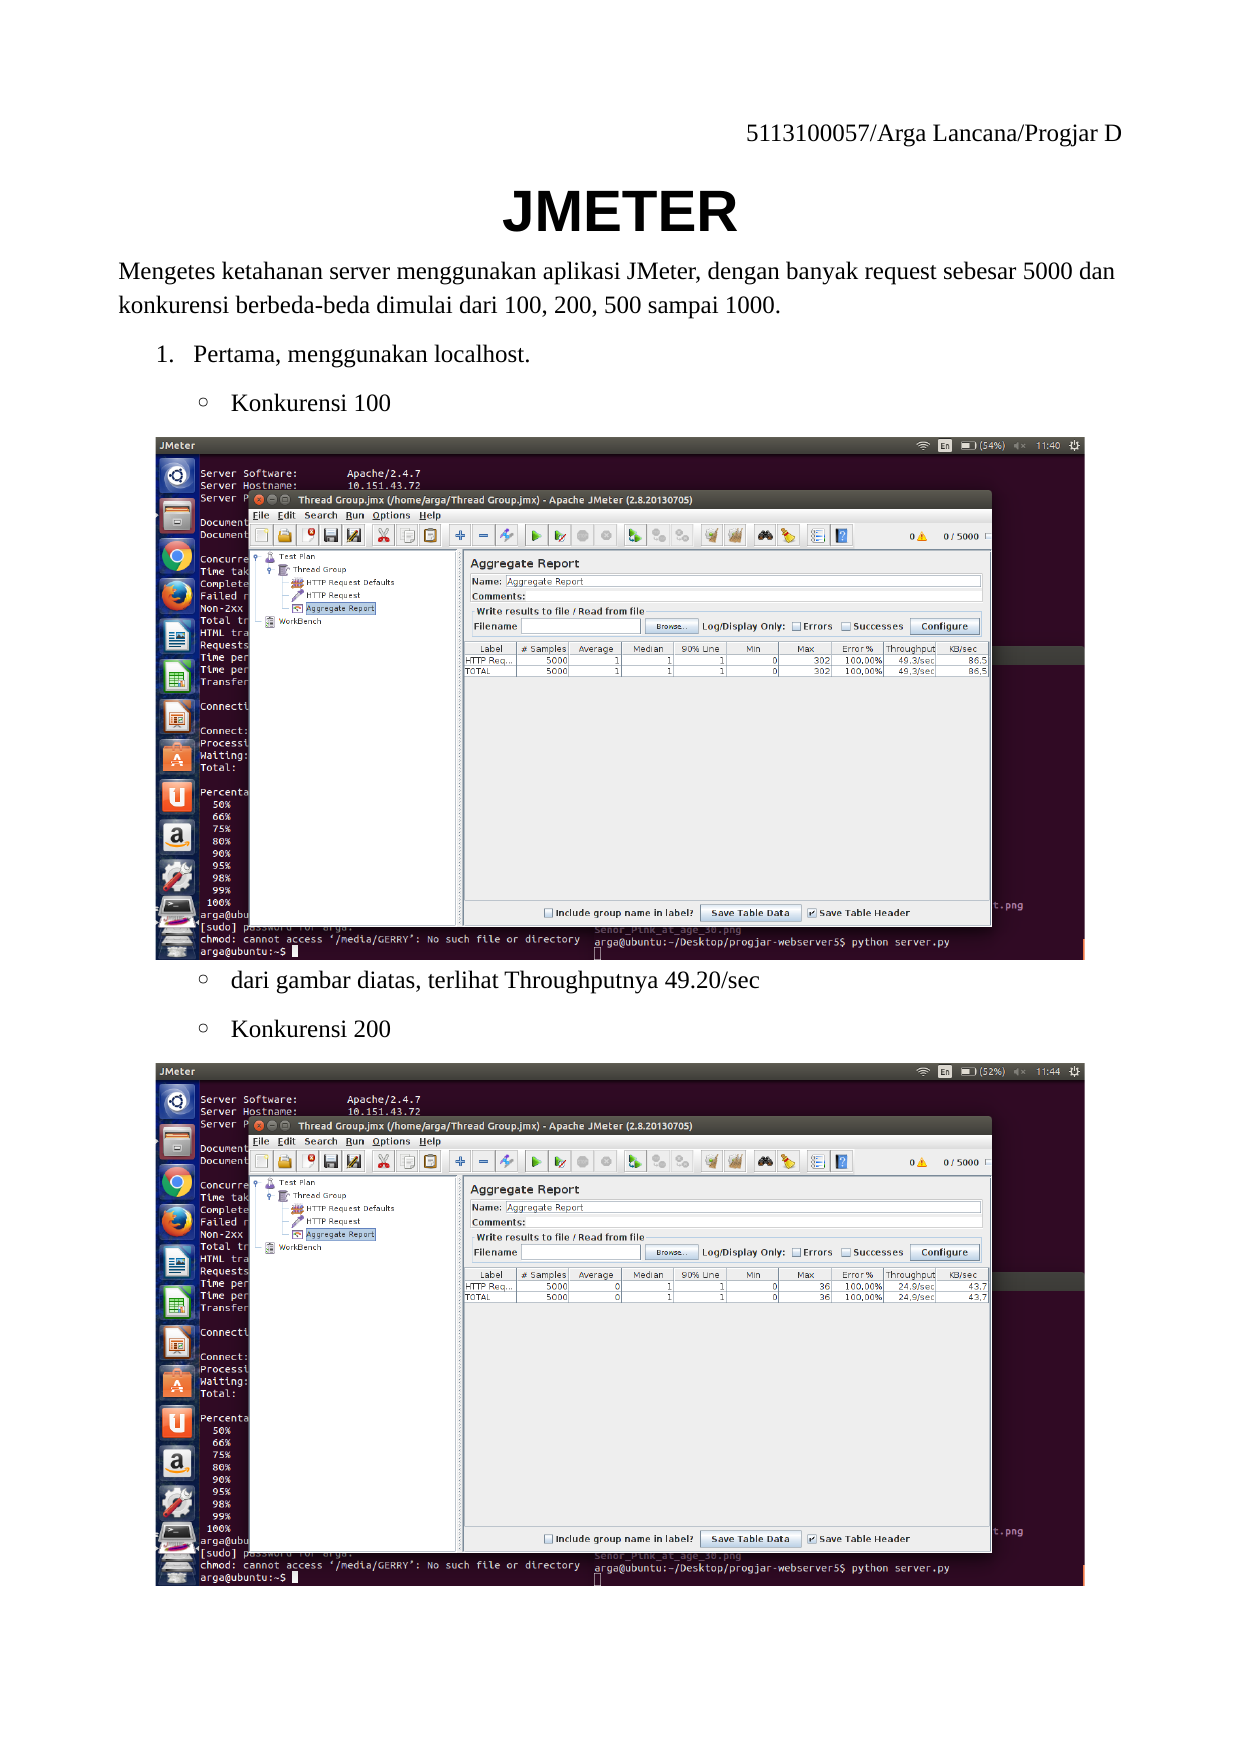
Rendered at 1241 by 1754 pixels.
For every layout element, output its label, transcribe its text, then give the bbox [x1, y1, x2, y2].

list dari gambar diatas, terlihat Throughputnya 49.20/sec [193, 438, 1122, 994]
text Mengetes ketahanan server menggunakan aplikasi JMeter, dengan banyak request sebesar 5000 dan konkurensi berbeda-beda dimulai dari 100, 200, 500 sampai 1000. [118, 256, 1122, 319]
list Konkurensi 200 [193, 1014, 1122, 1043]
title JMETER [118, 176, 1122, 243]
picture [155, 1063, 1085, 1586]
list Pertama, menggunakan localhost. [156, 339, 1122, 368]
picture [155, 437, 1085, 960]
list Konkurensi 100 [193, 388, 1122, 417]
